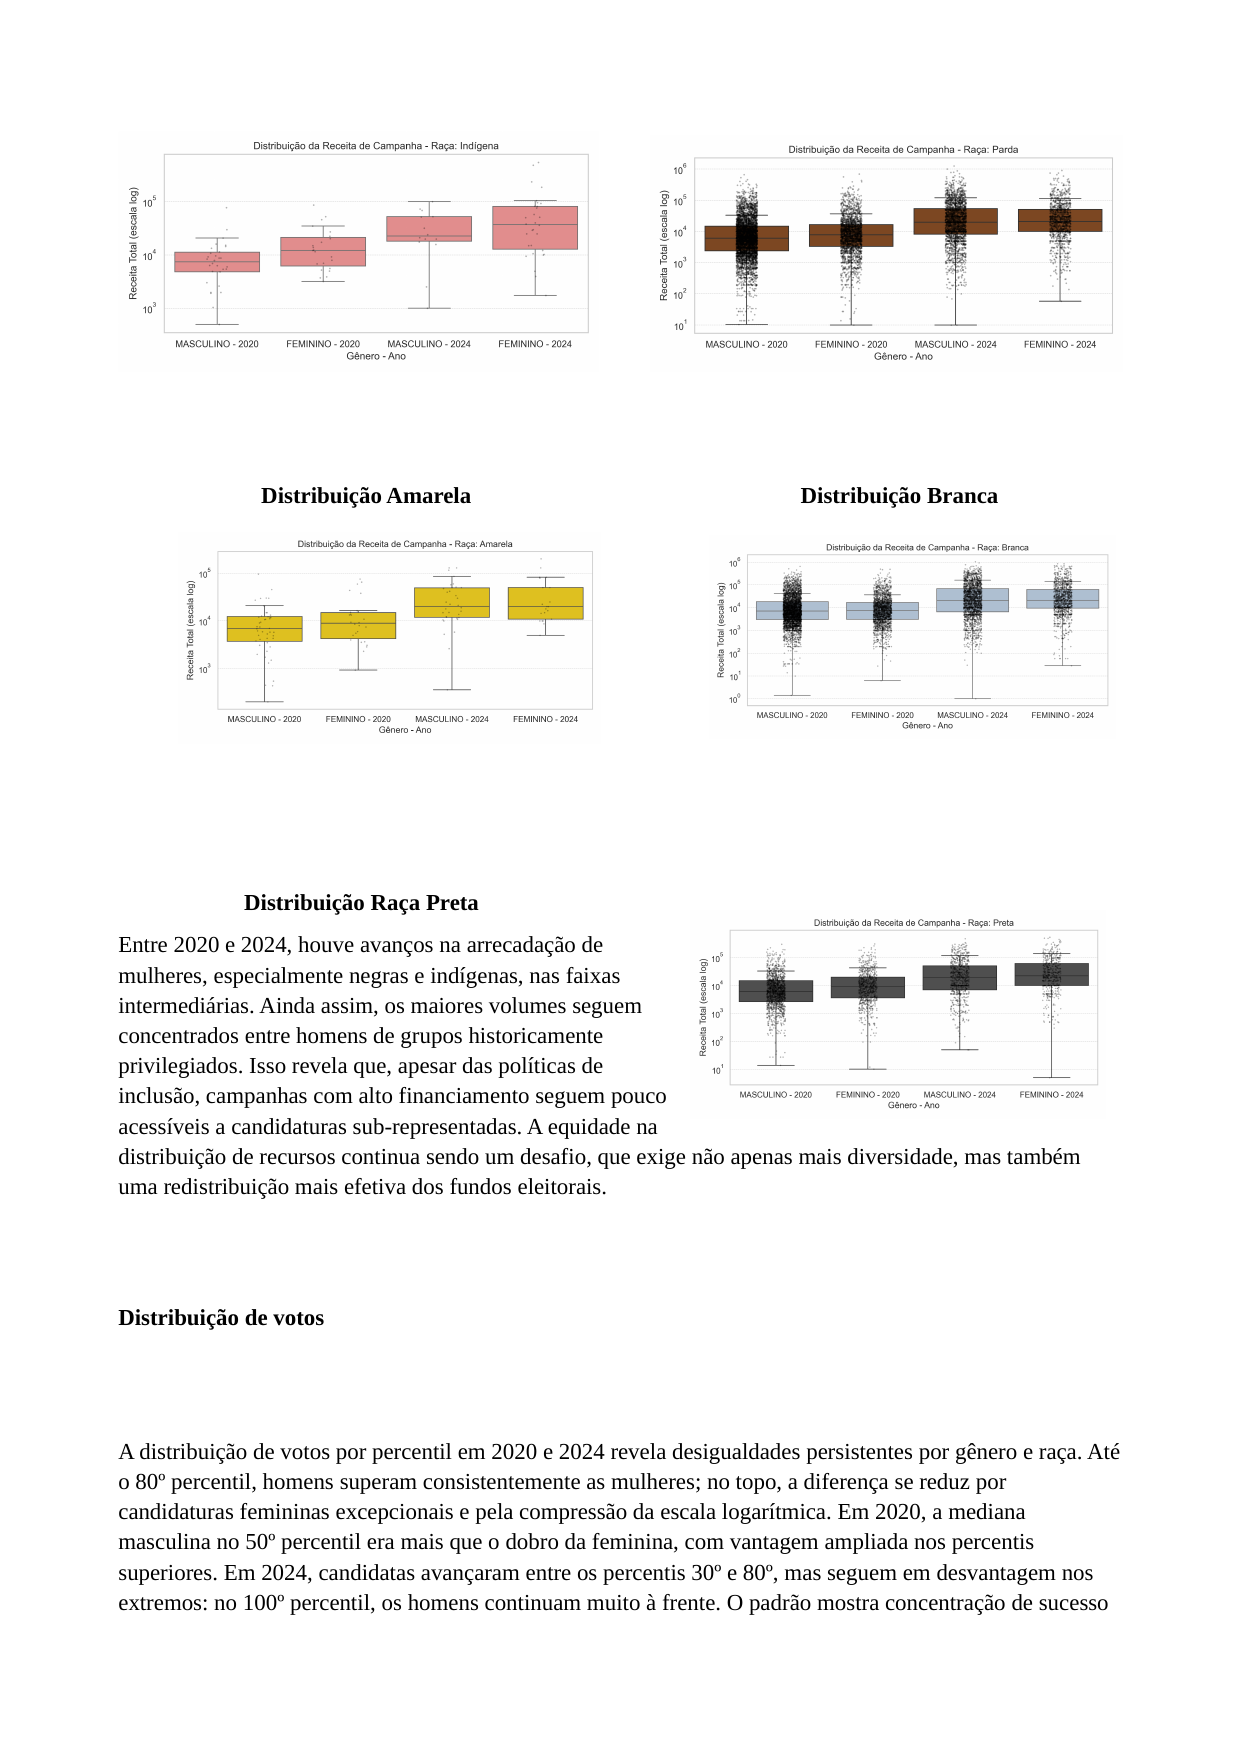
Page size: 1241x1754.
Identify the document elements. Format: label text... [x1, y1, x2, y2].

picture [118, 131, 599, 372]
text A distribuição de votos por percentil em 2020 e 2024 revela desigualdades persistentes por gênero e raça. Até o 80º percentil, homens superam consistentemente as mulheres; no topo, a diferença se reduz por candidaturas femininas excepcionais e pela compressão da escala logarítmica. Em 2020, a mediana masculina no 50º percentil era mais que o dobro da feminina, com vantagem ampliada nos percentis superiores. Em 2024, candidatas avançaram entre os percentis 30º e 80º, mas seguem em desvantagem nos extremos: no 100º percentil, os homens continuam muito à frente. O padrão mostra concentração de sucesso [118, 1438, 1122, 1615]
picture [690, 910, 1107, 1119]
picture [650, 135, 1123, 372]
picture [177, 532, 602, 744]
picture [708, 535, 1117, 739]
text Entre 2020 e 2024, houve avanços na arrecadação de mulheres, especialmente negras e indígenas, nas faixas intermediárias. Ainda assim, os maiores volumes seguem concentrados entre homens de grupos historicamente privilegiados. Isso revela que, apesar das políticas de inclusão, campanhas com alto financiamento seguem pouco acessíveis a candidaturas sub-representadas. A equidade na distribuição de recursos continua sendo um desafio, que exige não apenas mais diversidade, mas também uma redistribuição mais efetiva dos fundos eleitorais. [118, 931, 1122, 1199]
text Distribuição Amarela Distribuição Branca [118, 482, 1122, 508]
text Distribuição Raça Preta [118, 889, 1122, 915]
text Distribuição de votos [118, 1304, 1122, 1330]
